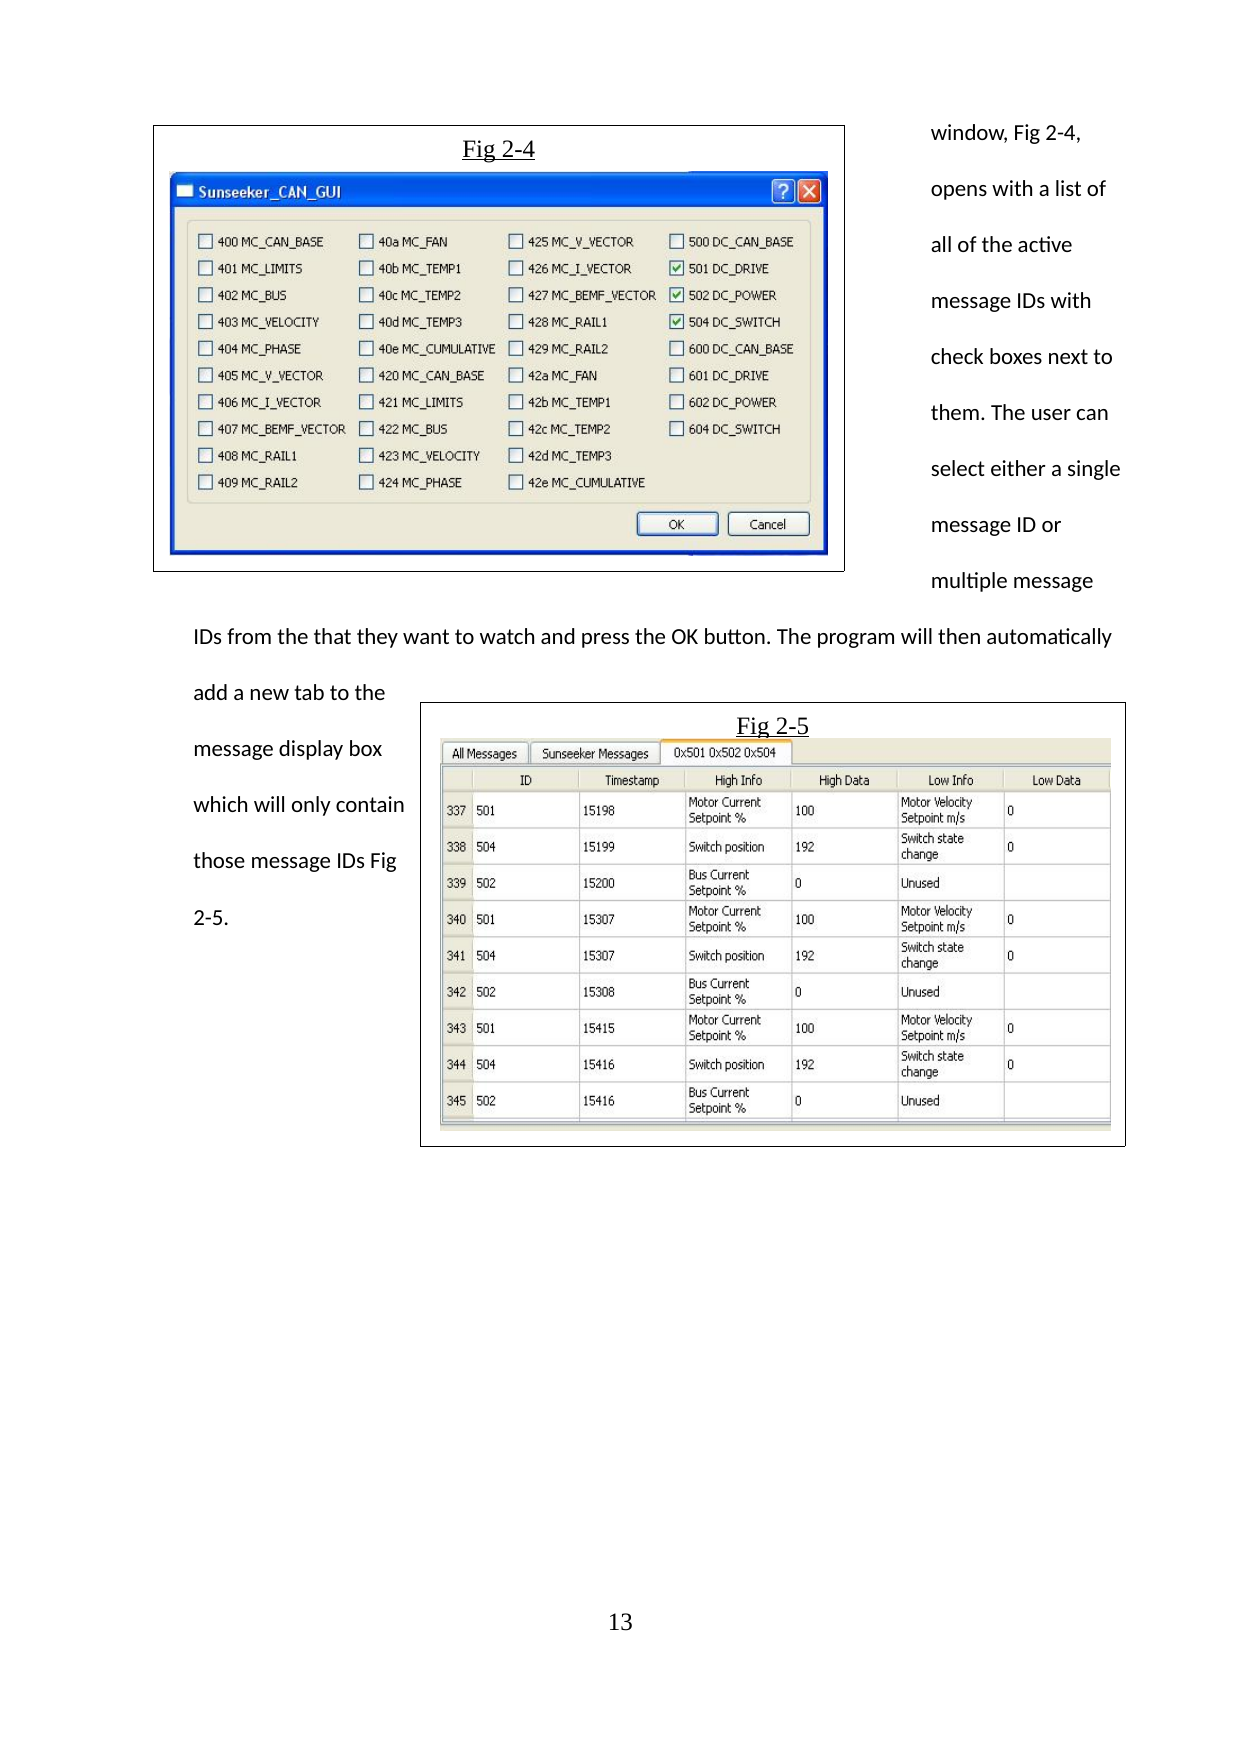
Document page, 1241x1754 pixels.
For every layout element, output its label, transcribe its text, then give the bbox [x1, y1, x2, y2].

text Fig 2-5 [429, 711, 1116, 739]
picture [440, 738, 1111, 1131]
text Fig 2-4 [162, 134, 835, 162]
text For release 1 we designed a new graphic user interface(UI) which makes use of our core. As you can see in Fig 2-3 we kept a similar layout as the old UI which should help ease the teams familiarity transition from the old UI. A key difference for our new UI is the message format in the message display box. As you can see in Fig 2-2 The ID, Timestamp, High Info High Data, Low Info, and Low Data fields are all separated in a table format, also the High Info and Low Info fields are custom massages for each message ID telling the user exactly what the information displayed means. Another key feature in the new UI is the ability to allow the user to add a tab to the message display box by clicking the “Add Tab” button. When the user clicks the “Add Tab” button a window, Fig 2-4, opens with a list of all of the active message IDs with check boxes next to them. The user can select either a single message ID or multiple message IDs from the that they want to watch and press the OK button. The program will then automatically add a new tab to the message display box which will only contain those message IDs Fig 2-5. [154, 118, 1122, 931]
text For release 1 we designed a new graphic user interface(UI) which makes use of our core. As you can see in Fig 2-3 we kept a similar layout as the old UI which should help ease the teams familiarity transition from the old UI. A key difference for our new UI is the message format in the message display box. As you can see in Fig 2-2 The ID, Timestamp, High Info High Data, Low Info, and Low Data fields are all separated in a table format, also the High Info and Low Info fields are custom massages for each message ID telling the user exactly what the information displayed means. Another key feature in the new UI is the ability to allow the user to add a tab to the message display box by clicking the “Add Tab” button. When the user clicks the “Add Tab” button a window, Fig 2-4, opens with a list of all of the active message IDs with check boxes next to them. The user can select either a single message ID or multiple message IDs from the that they want to watch and press the OK button. The program will then automatically add a new tab to the message display box which will only contain those message IDs Fig 2-5. [421, 703, 1125, 1146]
picture [169, 171, 828, 556]
